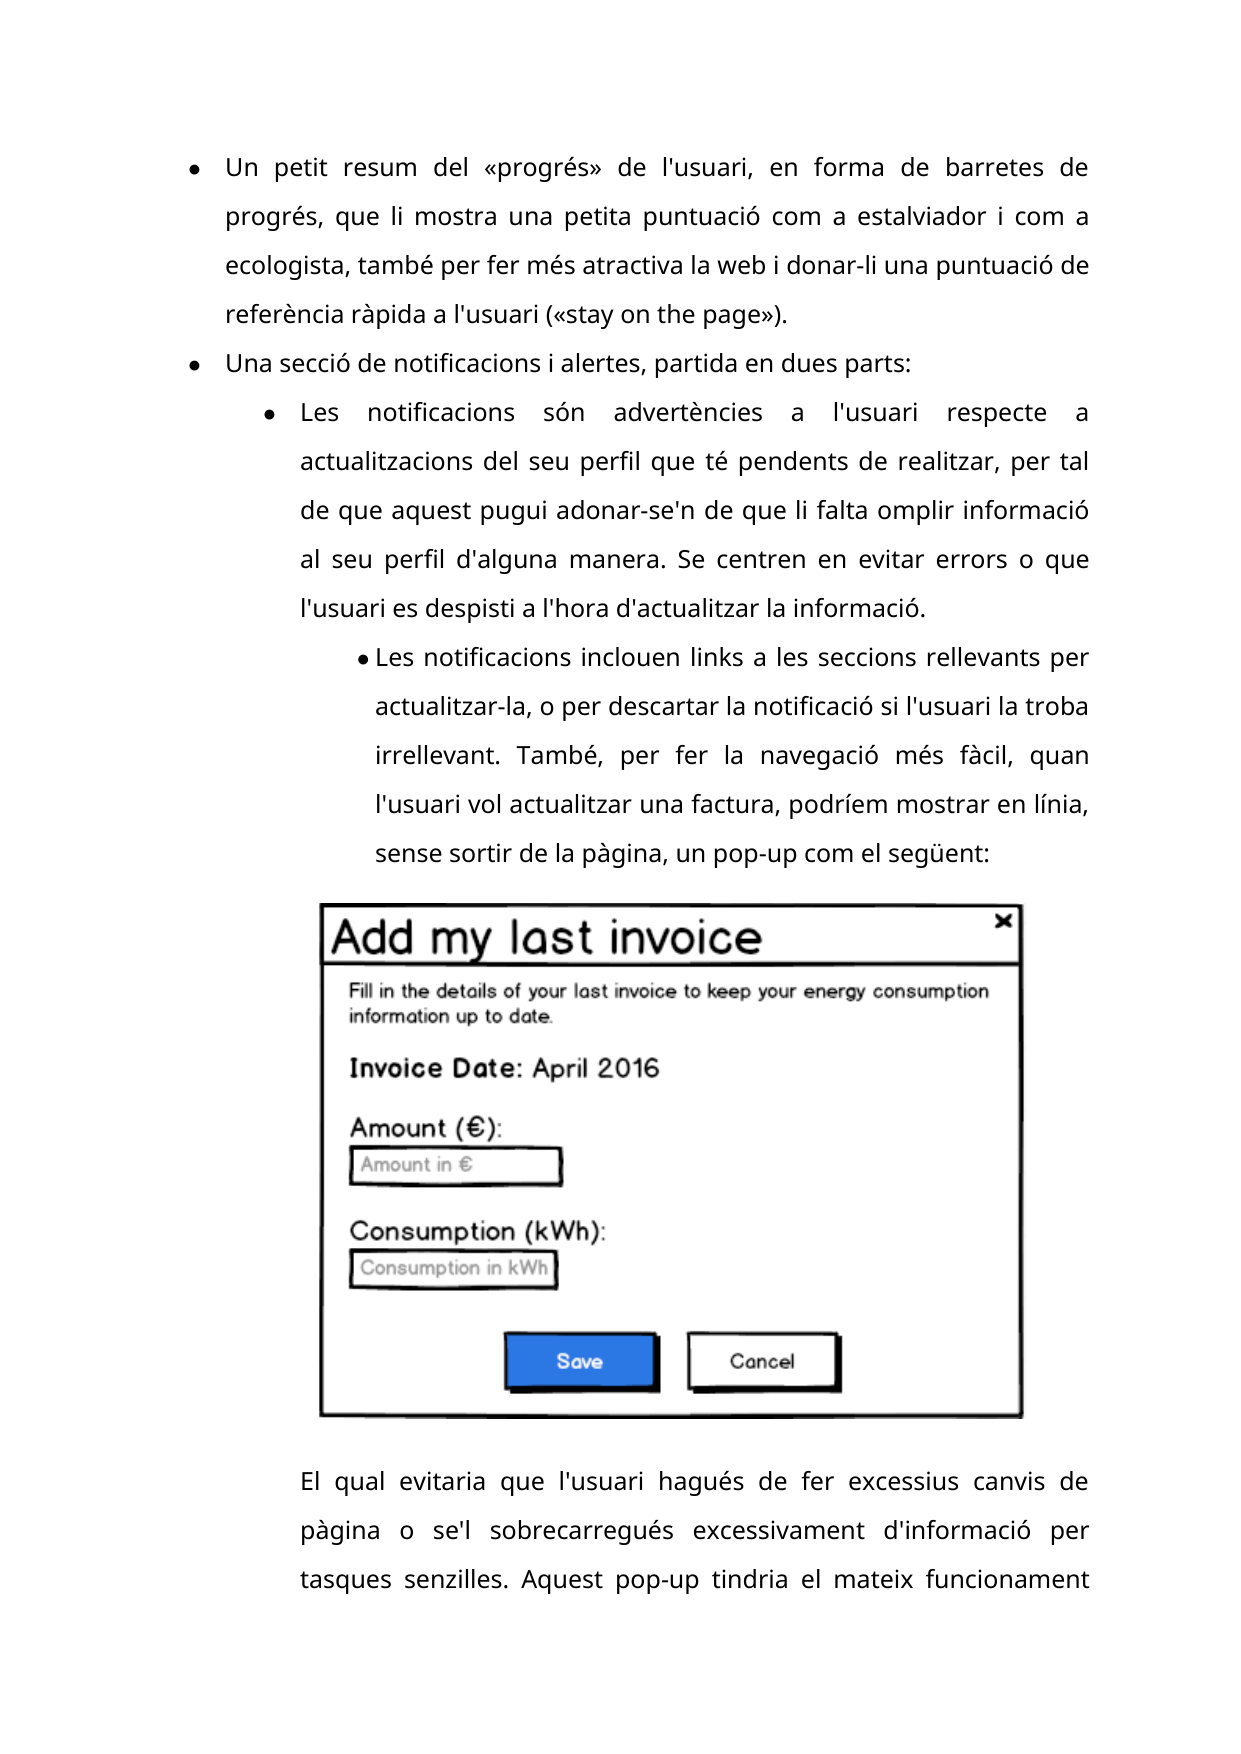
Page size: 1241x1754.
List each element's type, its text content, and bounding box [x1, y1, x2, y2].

list Una secció de notificacions i alertes, partida en dues parts: [187, 346, 1091, 380]
list Un petit resum del «progrés» de l'usuari, en forma de barretes de progrés, que li mostra una petita puntuació com a estalviador i com a ecologista, també per fer més atractiva la web i donar-li una puntuació de referència ràpida a l'usuari («stay on the page»). [187, 150, 1091, 331]
list Les notificacions són advertències a l'usuari respecte a actualitzacions del seu perfil que té pendents de realitzar, per tal de que aquest pugui adonar-se'n de que li falta omplir informació al seu perfil d'alguna manera. Se centren en evitar errors o que l'usuari es despisti a l'hora d'actualitzar la informació. [262, 395, 1091, 625]
text El qual evitaria que l'usuari hagués de fer excessius canvis de pàgina o se'l sobrecarregués excessivament d'informació per tasques senzilles. Aquest pop-up tindria el mateix funcionament [300, 1463, 1091, 1595]
list Les notificacions inclouen links a les seccions rellevants per actualitzar-la, o per descartar la notificació si l'usuari la troba irrellevant. També, per fer la navegació més fàcil, quan l'usuari vol actualitzar una factura, podríem mostrar en línia, sense sortir de la pàgina, un pop-up com el següent: [356, 639, 1091, 869]
picture [318, 903, 1027, 1419]
